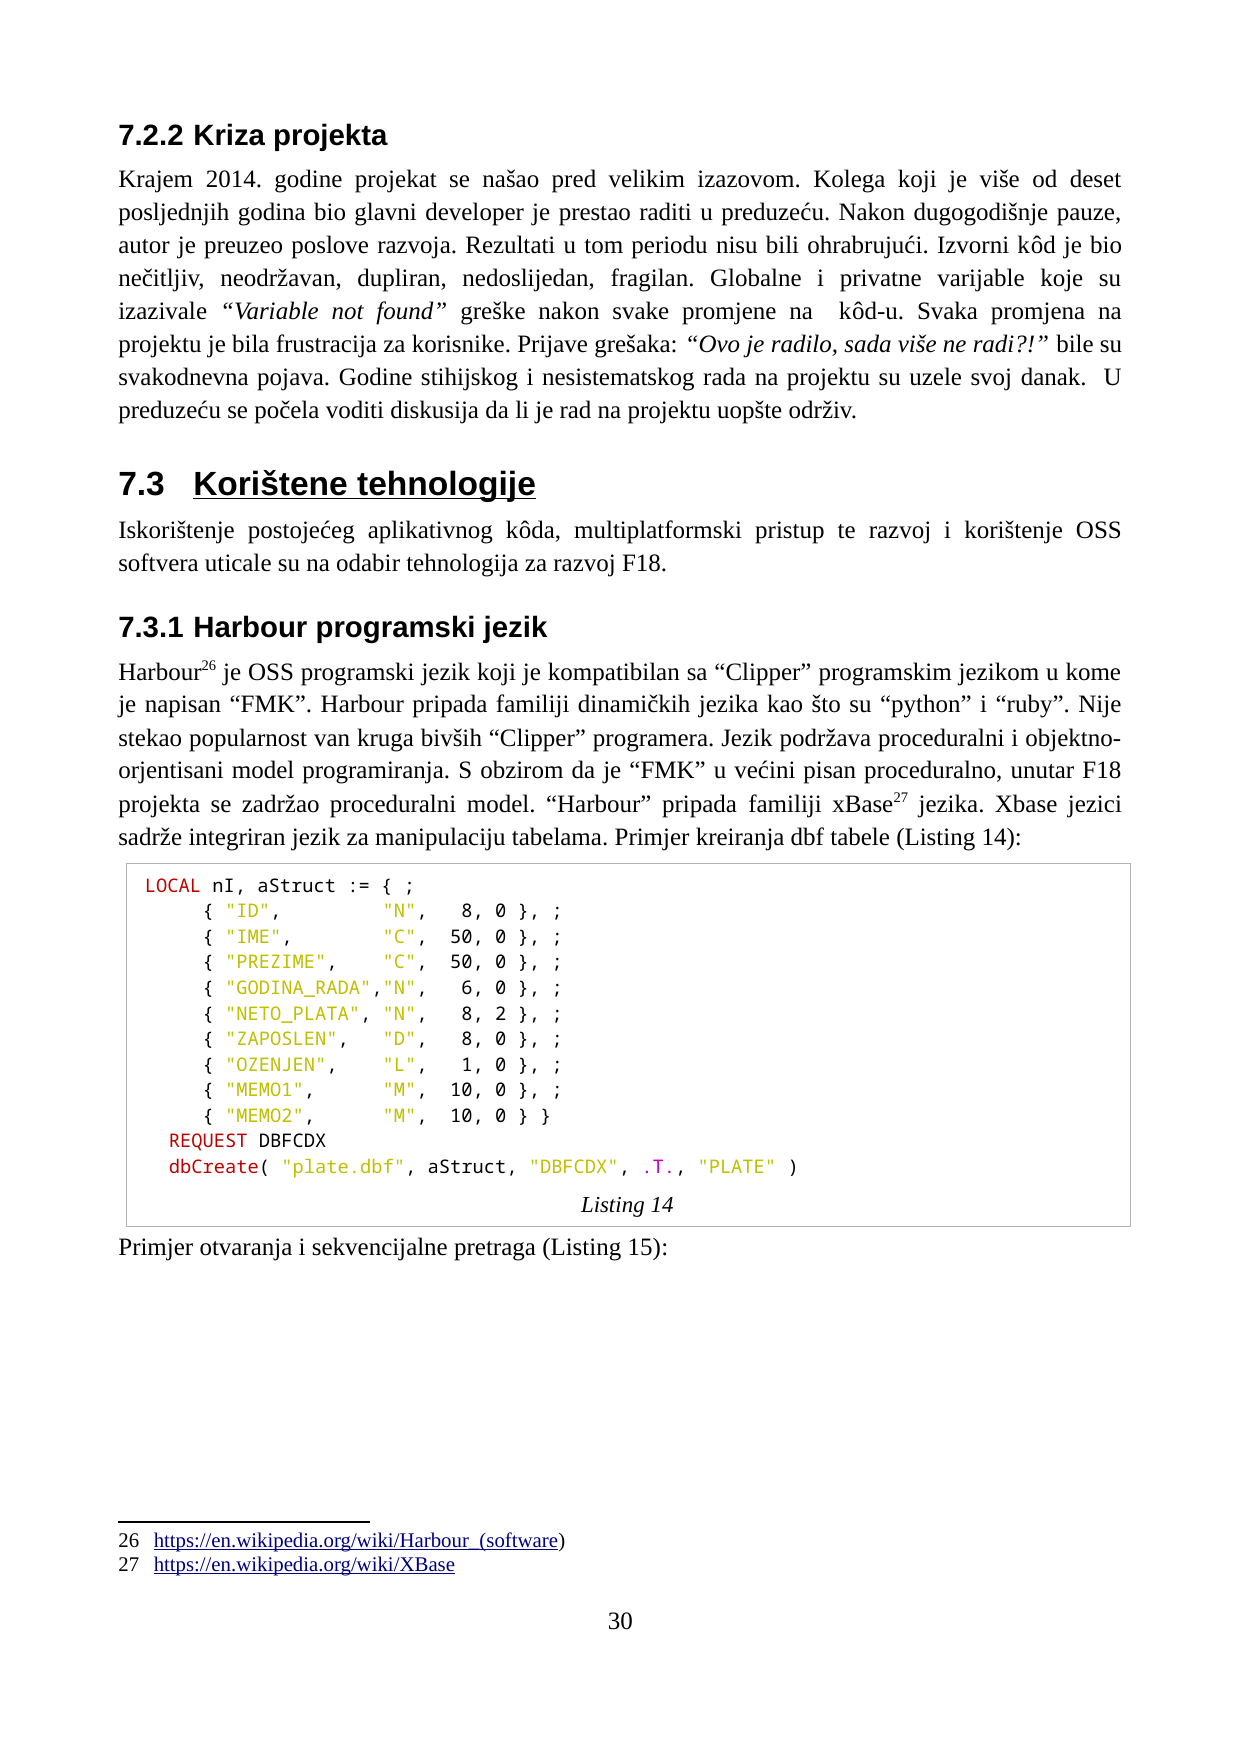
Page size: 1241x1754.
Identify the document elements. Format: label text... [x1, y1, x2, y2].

text Primjer otvaranja i sekvencijalne pretraga (Listing 15): [127, 864, 1130, 1226]
text REQUEST DBFCDX [135, 1127, 1122, 1153]
list Listing 14 [135, 1191, 1122, 1217]
text Krajem 2014. godine projekat se našao pred velikim izazovom. Kolega koji je više od deset posljednjih godina bio glavni developer je prestao raditi u preduzeću. Nakon dugogodišnje pauze, autor je preuzeo poslove razvoja. Rezultati u tom periodu nisu bili ohrabrujući. Izvorni kôd je bio nečitljiv, neodržavan, dupliran, nedoslijedan, fragilan. Globalne i privatne varijable koje su izazivale “Variable not found” greške nakon svake promjene na kôd-u. Svaka promjena na projektu je bila frustracija za korisnike. Prijave grešaka: “Ovo je radilo, sada više ne radi?!” bile su svakodnevna pojava. Godine stihijskog i nesistematskog rada na projektu su uzele svoj danak. U preduzeću se počela voditi diskusija da li je rad na projektu uopšte održiv. [118, 164, 1122, 424]
text { "IME", "C", 50, 0 }, ; [135, 923, 1122, 949]
text { "PREZIME", "C", 50, 0 }, ; [135, 949, 1122, 974]
text { "GODINA_RADA","N", 6, 0 }, ; [135, 974, 1122, 1000]
text Primjer otvaranja i sekvencijalne pretraga (Listing 15): [118, 869, 1122, 1261]
text https://en.wikipedia.org/wiki/XBase [118, 1552, 1122, 1576]
text { "ZAPOSLEN", "D", 8, 0 }, ; [135, 1025, 1122, 1051]
text https://en.wikipedia.org/wiki/Harbour_(software) [118, 1528, 1122, 1552]
subtitle Harbour programski jezik [118, 610, 1122, 644]
subtitle Korištene tehnologije [118, 464, 1122, 503]
text Iskorištenje postojećeg aplikativnog kôda, multiplatformski pristup te razvoj i korištenje OSS softvera uticale su na odabir tehnologija za razvoj F18. [118, 515, 1122, 577]
text { "ID", "N", 8, 0 }, ; [135, 898, 1122, 923]
text { "OZENJEN", "L", 1, 0 }, ; [135, 1051, 1122, 1076]
subtitle Kriza projekta [118, 118, 1122, 152]
text LOCAL nI, aStruct := { ; [135, 872, 1122, 898]
text { "MEMO2", "M", 10, 0 } } [135, 1102, 1122, 1127]
text { "NETO_PLATA", "N", 8, 2 }, ; [135, 1000, 1122, 1025]
text Harbour je OSS programski jezik koji je kompatibilan sa “Clipper” programskim jezikom u kome je napisan “FMK”. Harbour pripada familiji dinamičkih jezika kao što su “python” i “ruby”. Nije stekao popularnost van kruga bivših “Clipper” programera. Jezik podržava proceduralni i objektno-orjentisani model programiranja. S obzirom da je “FMK” u većini pisan proceduralno, unutar F18 projekta se zadržao proceduralni model. “Harbour” pripada familiji xBase jezika. Xbase jezici sadrže integriran jezik za manipulaciju tabelama. Primjer kreiranja dbf tabele (Listing 14): [118, 657, 1122, 850]
text dbCreate( "plate.dbf", aStruct, "DBFCDX", .T., "PLATE" ) [135, 1153, 1122, 1178]
text { "MEMO1", "M", 10, 0 }, ; [135, 1076, 1122, 1102]
